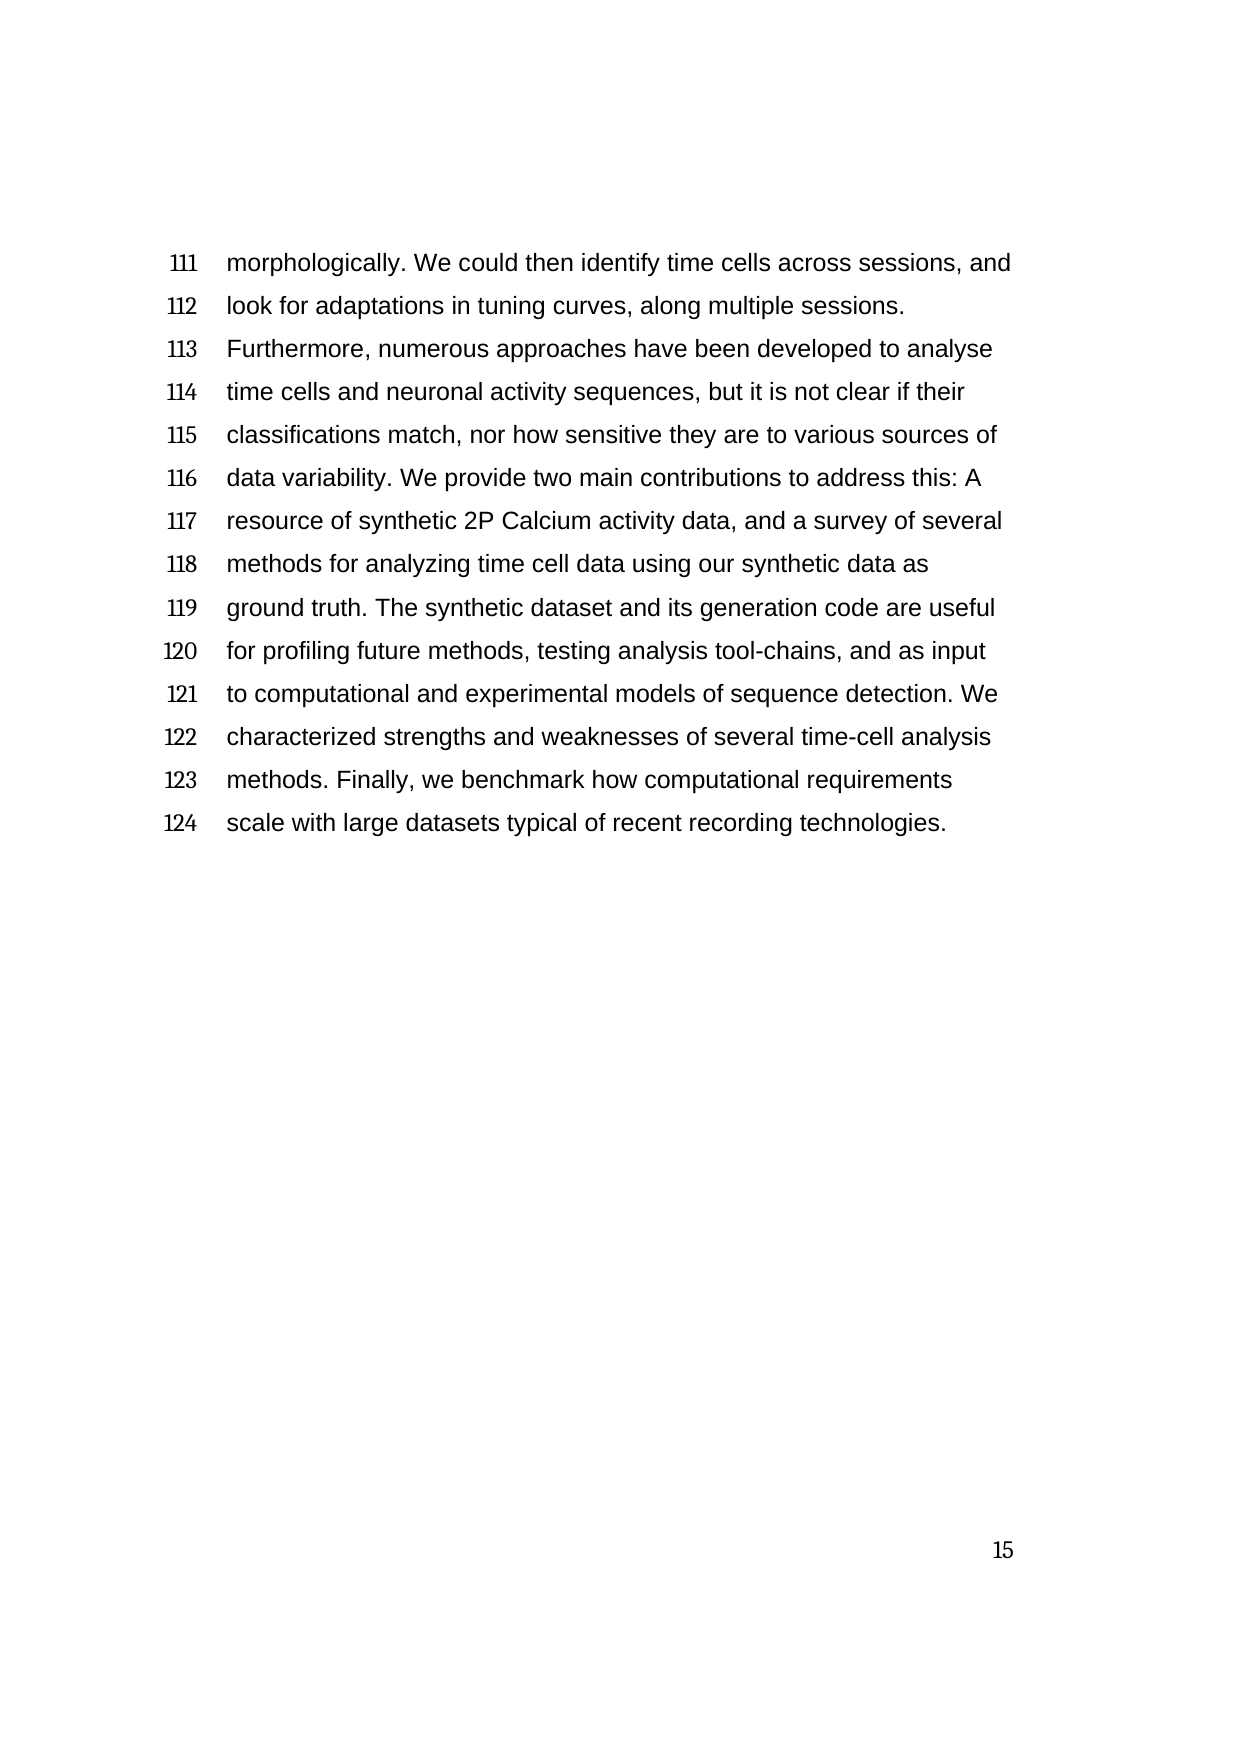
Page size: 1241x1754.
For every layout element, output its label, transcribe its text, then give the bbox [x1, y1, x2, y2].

text morphologically. We could then identify time cells across sessions, and look for adaptations in tuning curves, along multiple sessions. Furthermore, numerous approaches have been developed to analyse time cells and neuronal activity sequences, but it is not clear if their classifications match, nor how sensitive they are to various sources of data variability. We provide two main contributions to address this: A resource of synthetic 2P Calcium activity data, and a survey of several methods for analyzing time cell data using our synthetic data as ground truth. The synthetic dataset and its generation code are useful for profiling future methods, testing analysis tool-chains, and as input to computational and experimental models of sequence detection. We characterized strengths and weaknesses of several time-cell analysis methods. Finally, we benchmark how computational requirements scale with large datasets typical of recent recording technologies. [226, 248, 1014, 837]
